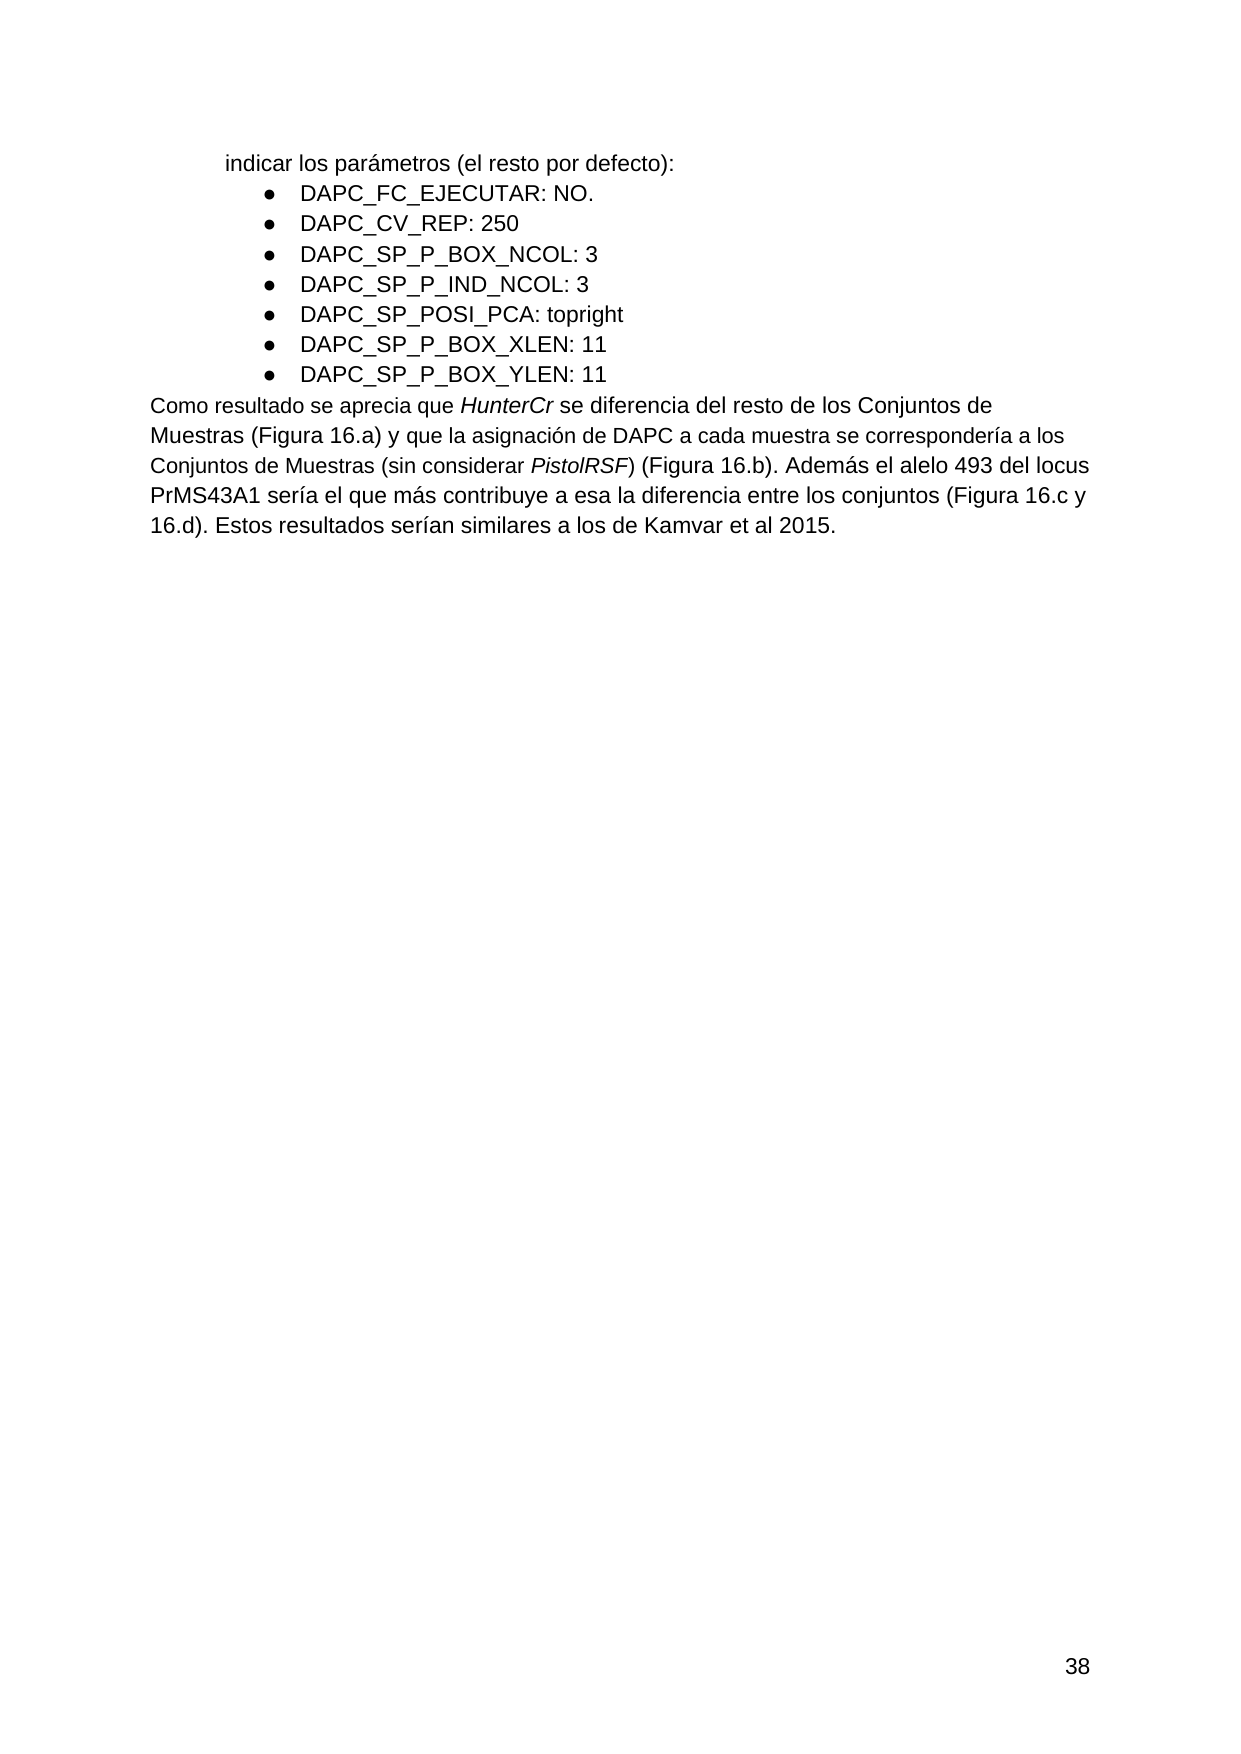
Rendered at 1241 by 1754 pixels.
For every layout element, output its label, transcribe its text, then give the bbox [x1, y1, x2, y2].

text Como resultado se aprecia que HunterCr se diferencia del resto de los Conjuntos de Muestras (Figura 16.a) y que la asignación de DAPC a cada muestra se correspondería a los Conjuntos de Muestras (sin considerar PistolRSF) (Figura 16.b). Además el alelo 493 del locus PrMS43A1 sería el que más contribuye a esa la diferencia entre los conjuntos (Figura 16.c y 16.d). Estos resultados serían similares a los de Kamvar et al 2015. [150, 392, 1090, 539]
list DAPC_CV_REP: 250 [262, 210, 1090, 237]
list DAPC_SP_P_BOX_XLEN: 11 [262, 331, 1090, 358]
list DAPC_SP_P_BOX_YLEN: 11 [262, 361, 1090, 388]
list DAPC_SP_P_BOX_NCOL: 3 [262, 241, 1090, 267]
list indicar los parámetros (el resto por defecto): [187, 150, 1090, 176]
list DAPC_FC_EJECUTAR: NO. [262, 180, 1090, 207]
list DAPC_SP_POSI_PCA: topright [262, 301, 1090, 327]
list DAPC_SP_P_IND_NCOL: 3 [262, 271, 1090, 297]
